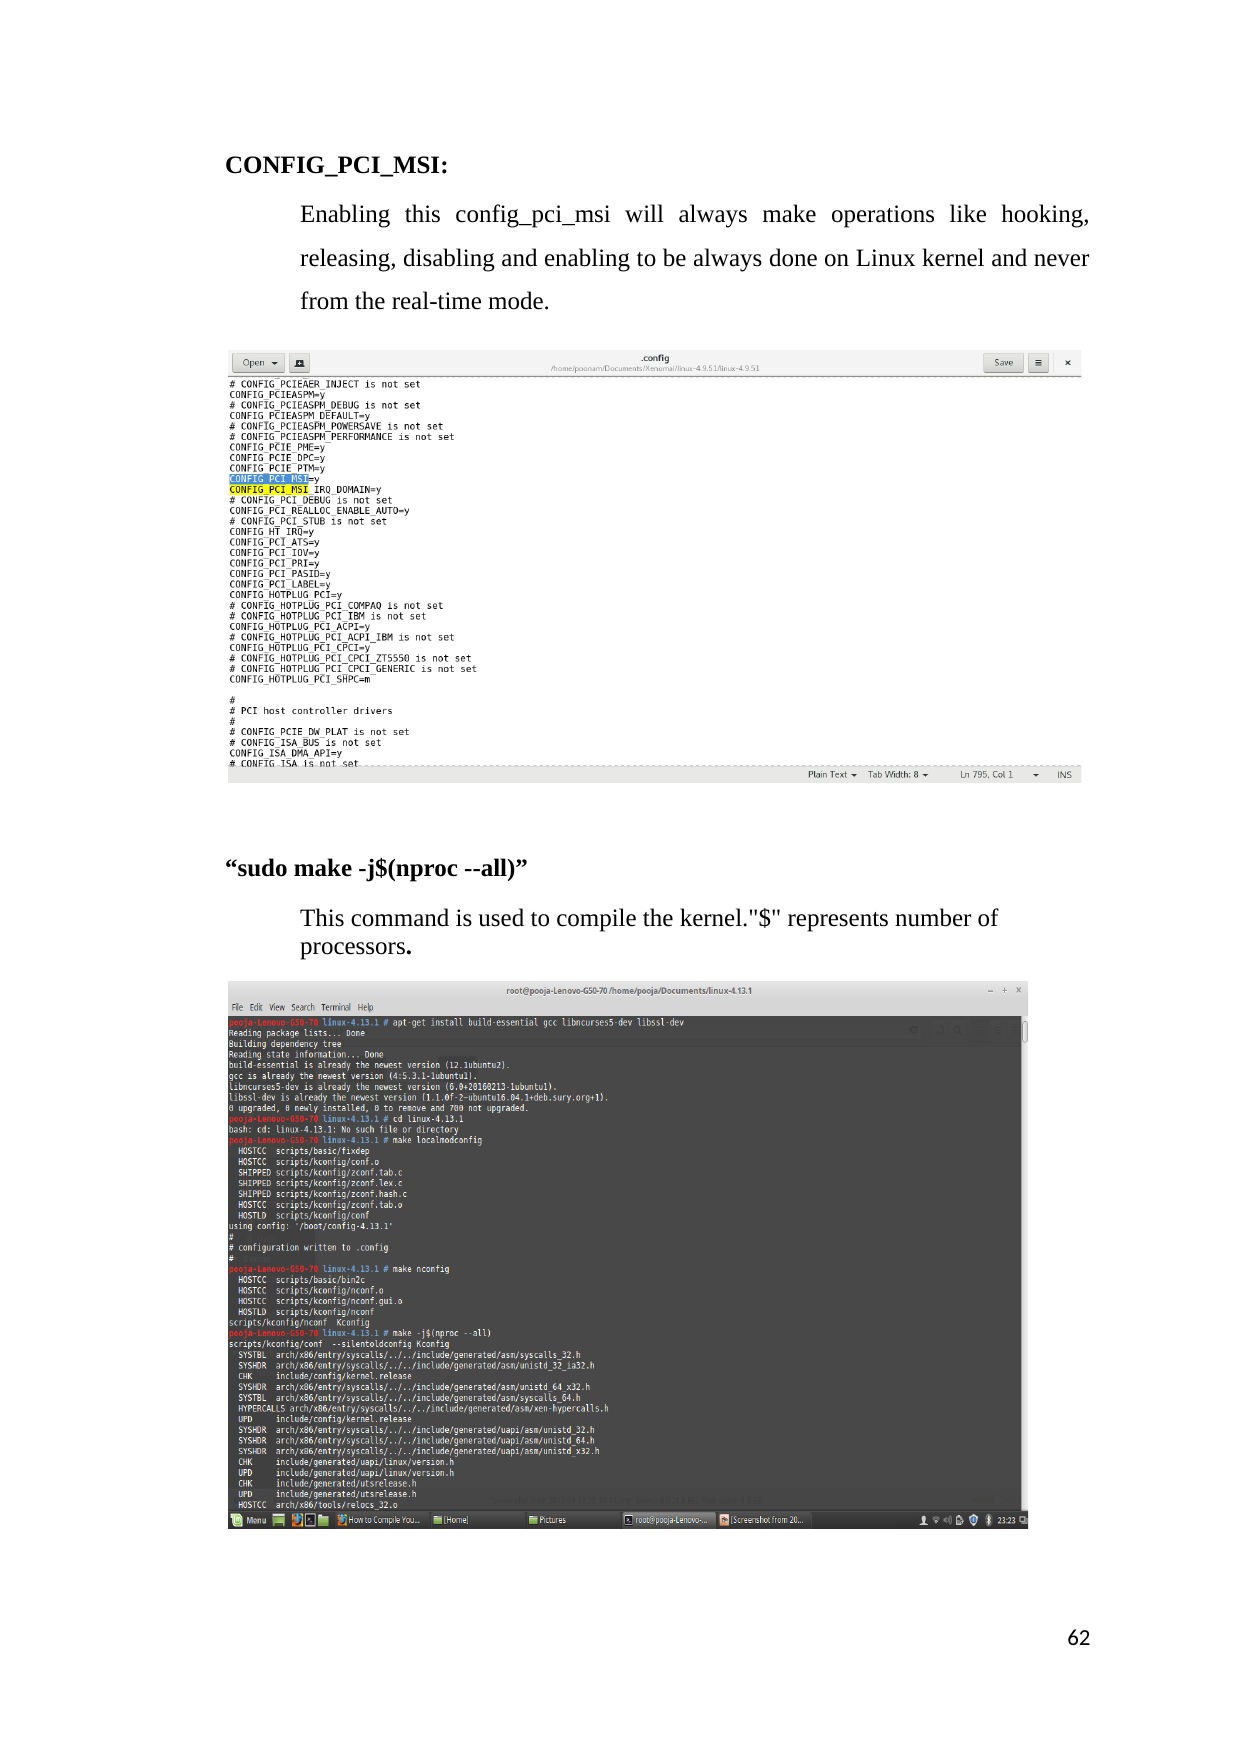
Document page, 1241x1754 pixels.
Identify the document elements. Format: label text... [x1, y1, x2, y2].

subtitle CONFIG_PCI_MSI: [225, 150, 1090, 179]
text Enabling this config_pci_msi will always make operations like hooking, releasing, disabling and enabling to be always done on Linux kernel and never from the real-time mode. [300, 199, 1090, 314]
picture [228, 981, 1029, 1529]
text “sudo make -j$(nproc --all)” [225, 853, 1090, 882]
picture [228, 349, 1082, 783]
text This command is used to compile the kernel."$" represents number of processors. [300, 903, 1090, 960]
